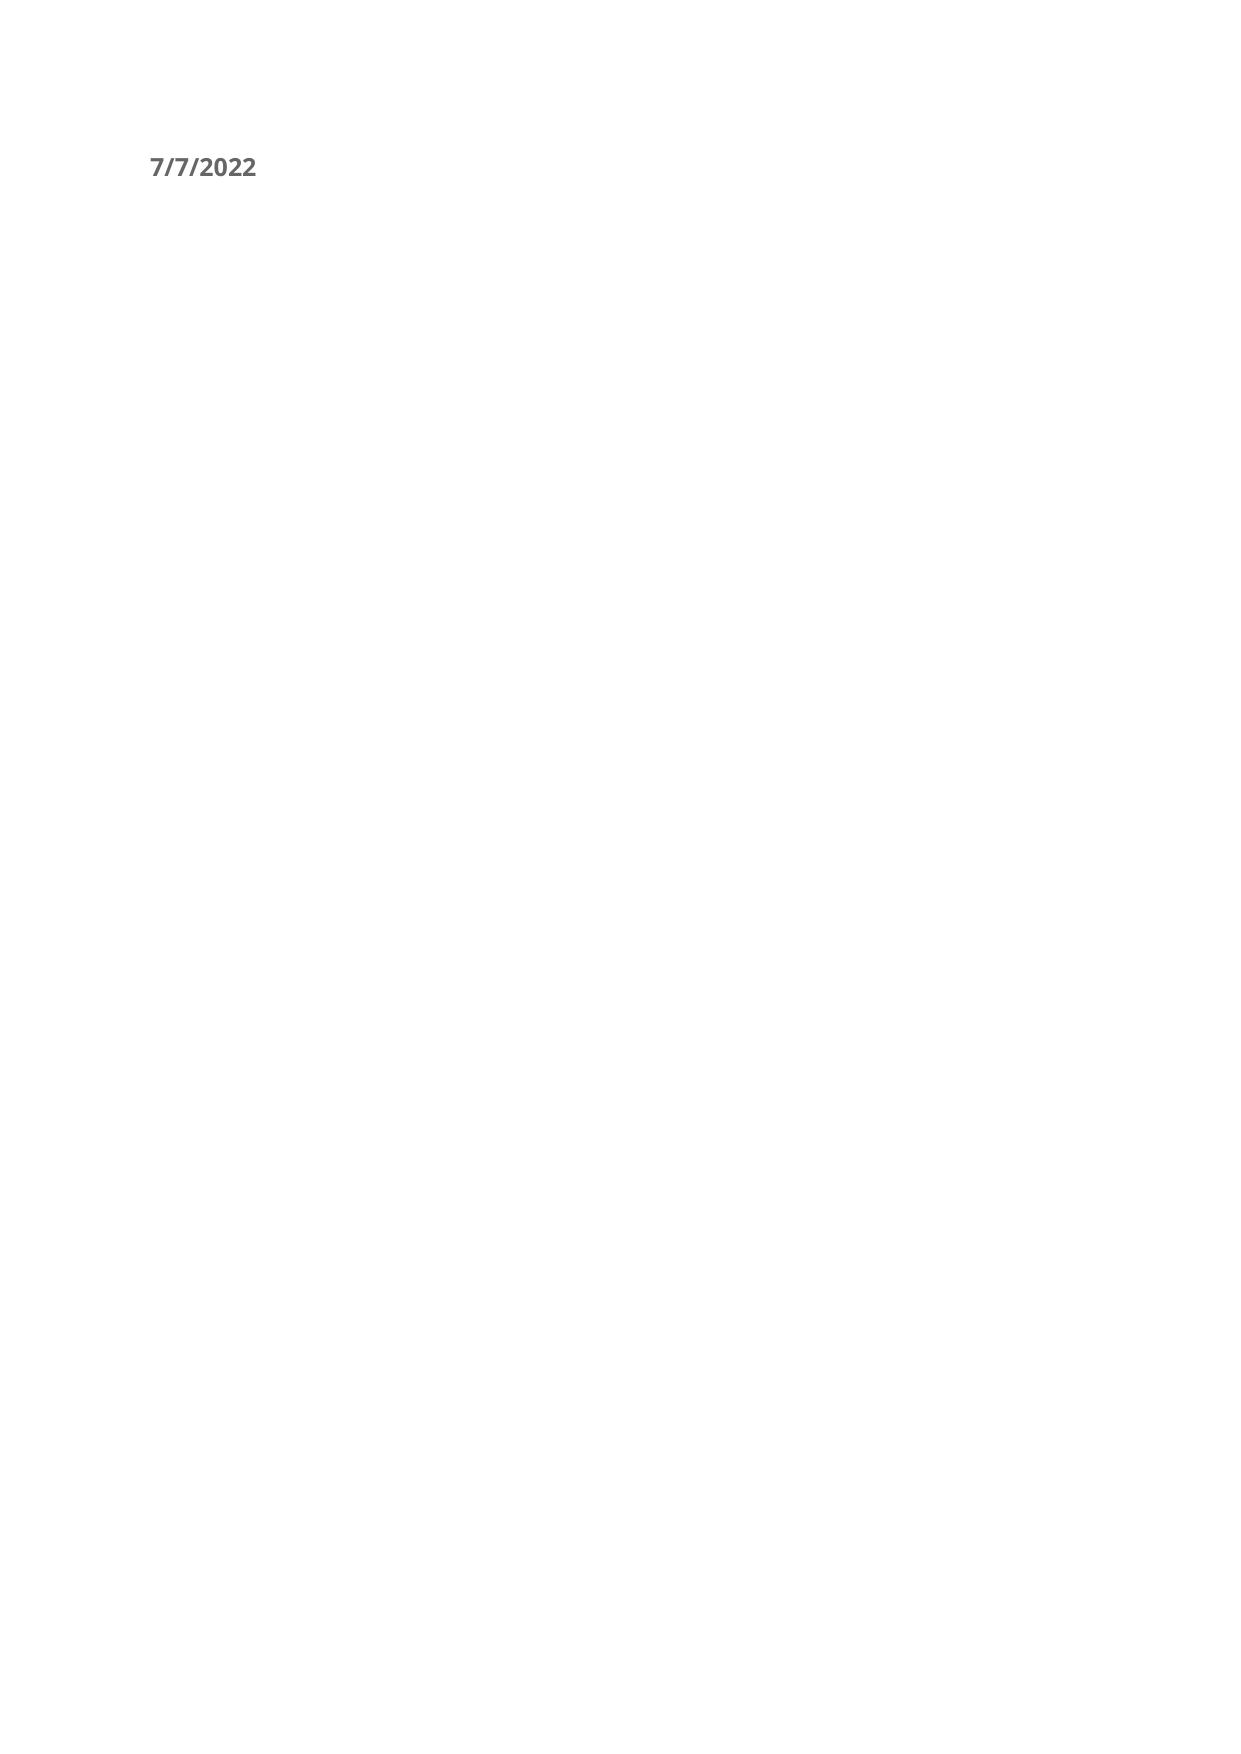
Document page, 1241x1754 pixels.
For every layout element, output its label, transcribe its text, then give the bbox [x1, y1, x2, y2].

subtitle 7/7/2022 [150, 150, 1090, 184]
